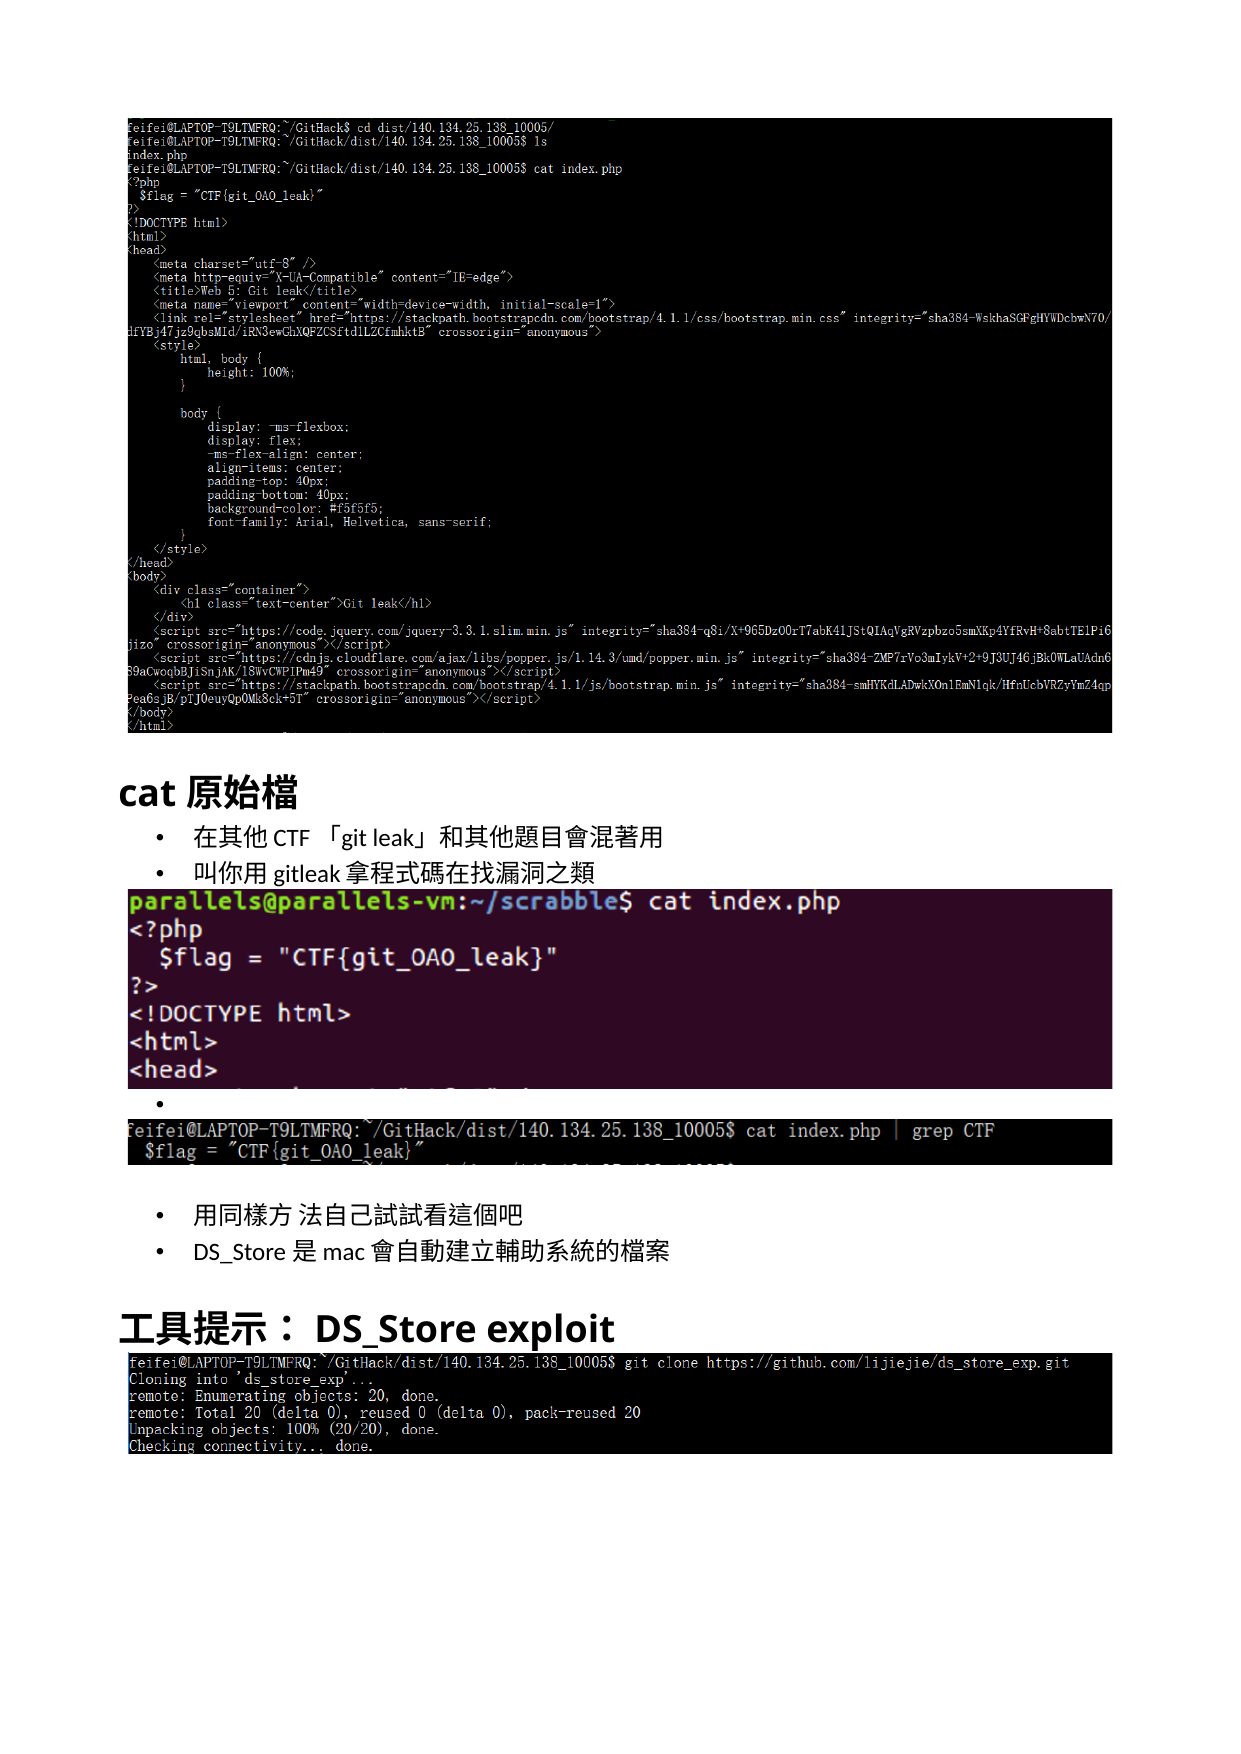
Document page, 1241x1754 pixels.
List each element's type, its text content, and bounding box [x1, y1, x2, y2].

subtitle 工具提示： DS_Store exploit [118, 1298, 1122, 1353]
picture [127, 1352, 1113, 1454]
list DS_Store 是 mac 會自動建立輔助系統的檔案 [156, 1232, 1122, 1268]
list 在其他CTF 「git leak」和其他題目會混著用 [156, 817, 1122, 853]
list 叫你用gitleak拿程式碼在找漏洞之類 [156, 853, 1122, 890]
list 用同樣方 法自己試試看這個吧 [156, 1195, 1122, 1232]
subtitle cat 原始檔 [118, 763, 1122, 817]
picture [127, 118, 1113, 733]
picture [127, 889, 1113, 1089]
picture [127, 1119, 1113, 1165]
